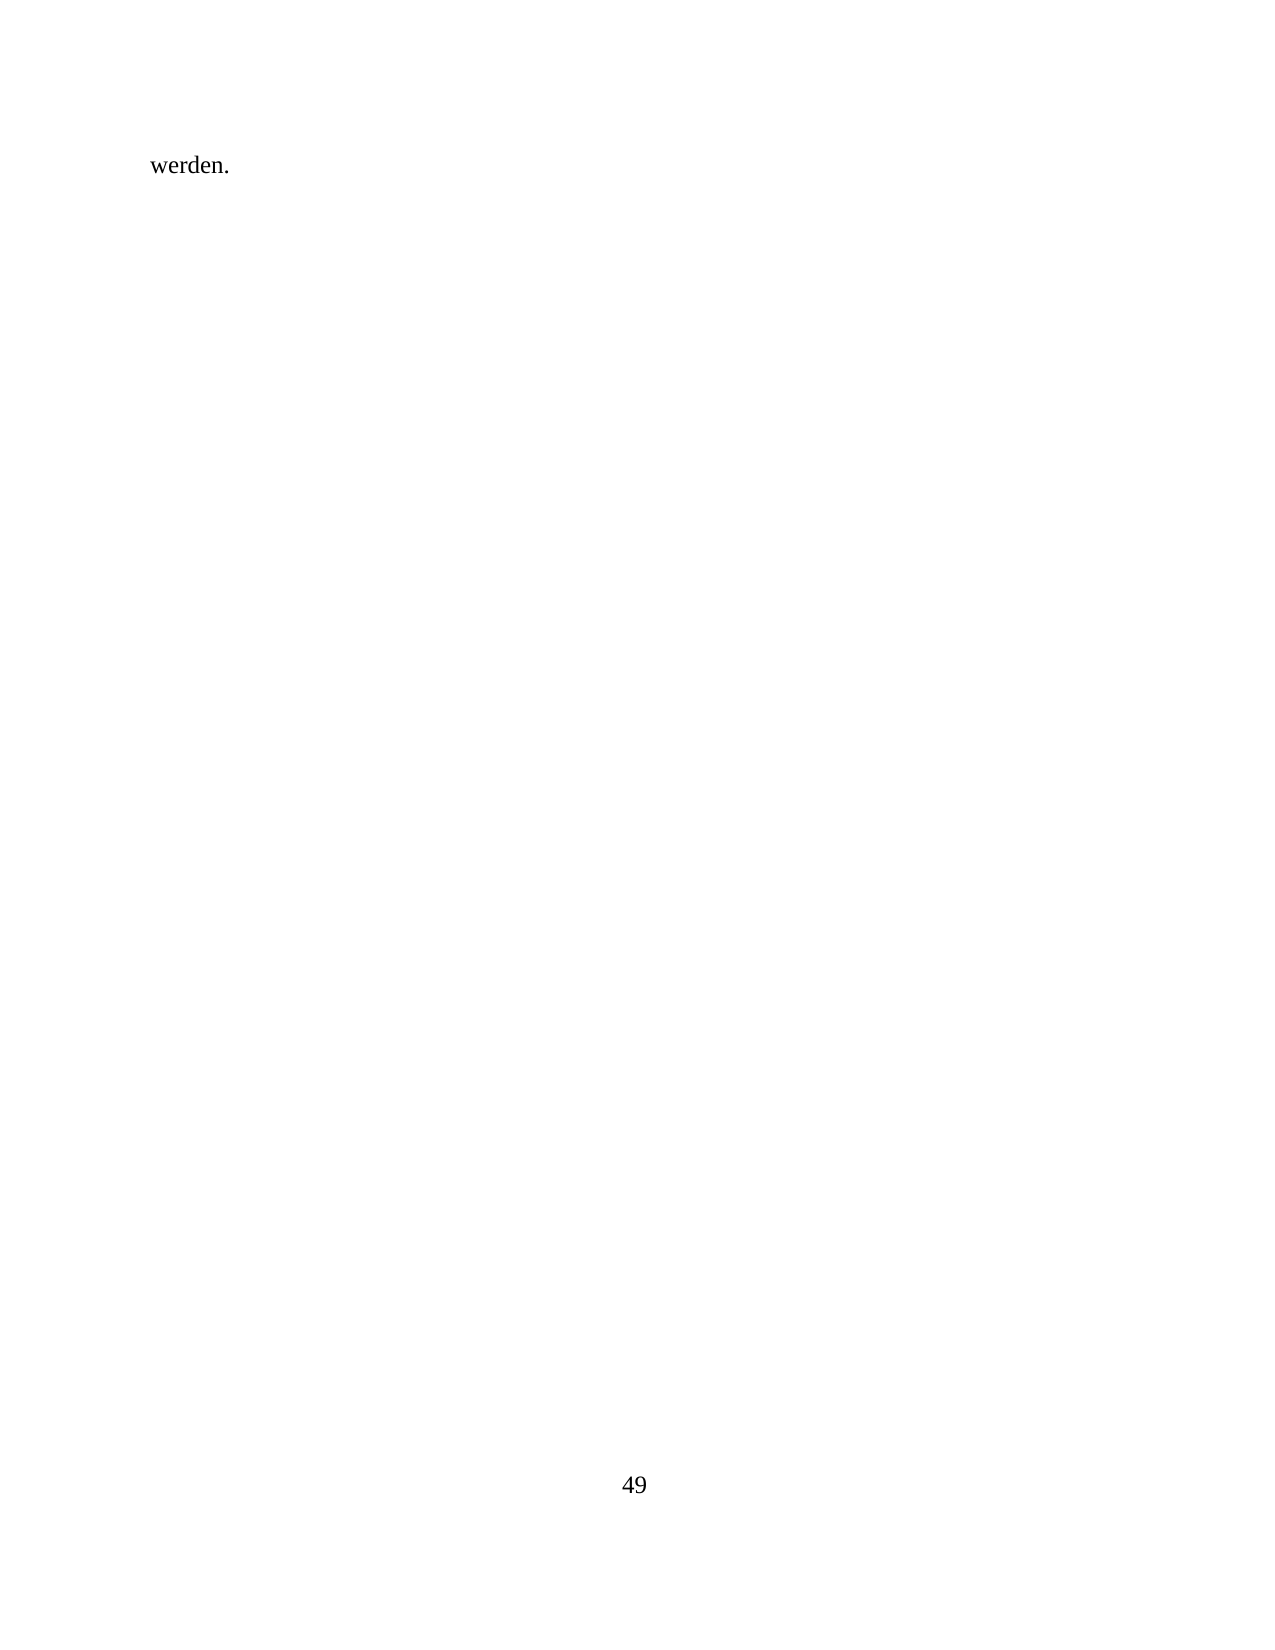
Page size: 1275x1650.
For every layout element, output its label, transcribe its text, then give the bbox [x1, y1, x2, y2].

text werden. [150, 150, 1125, 179]
